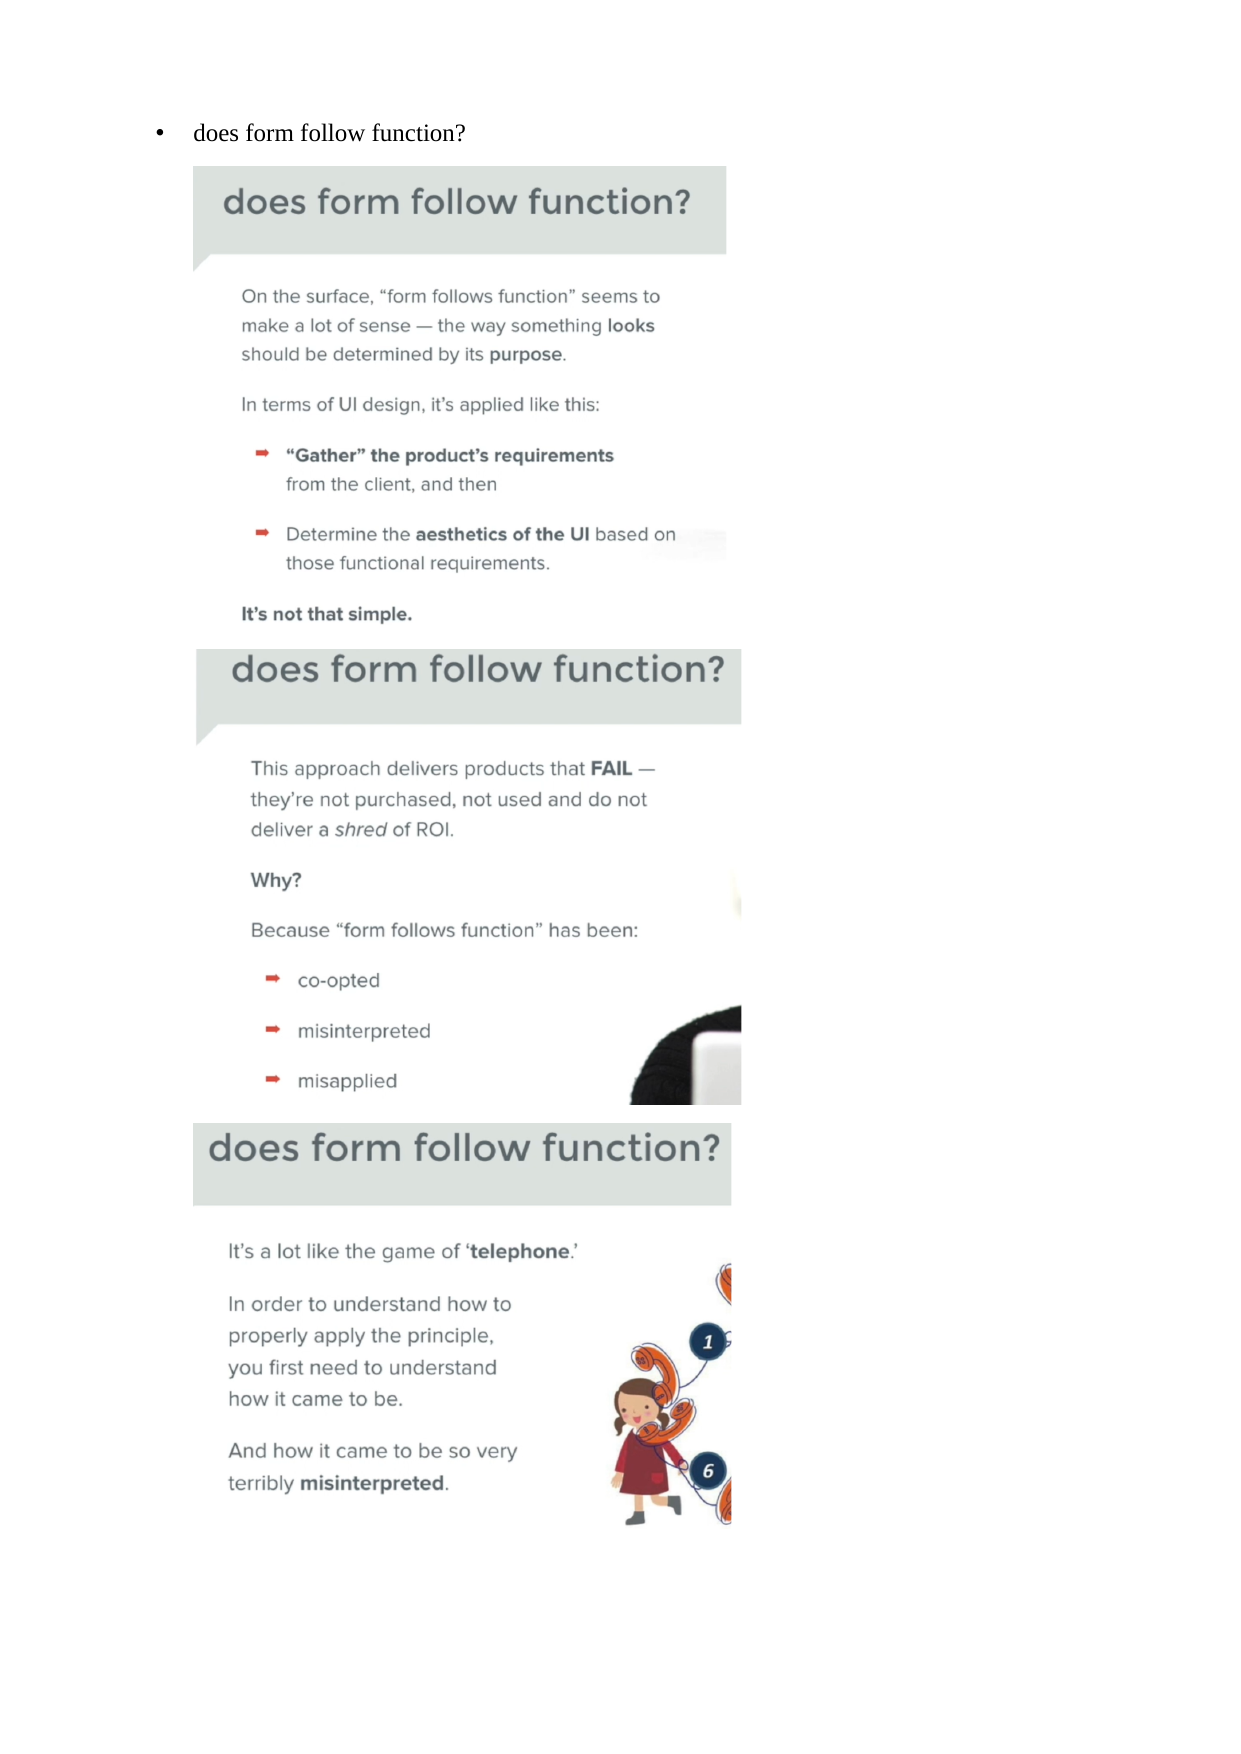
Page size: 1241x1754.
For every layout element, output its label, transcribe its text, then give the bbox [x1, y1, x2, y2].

picture [193, 1123, 732, 1529]
picture [193, 649, 742, 1105]
picture [193, 166, 727, 631]
list does form follow function? [156, 118, 1122, 147]
